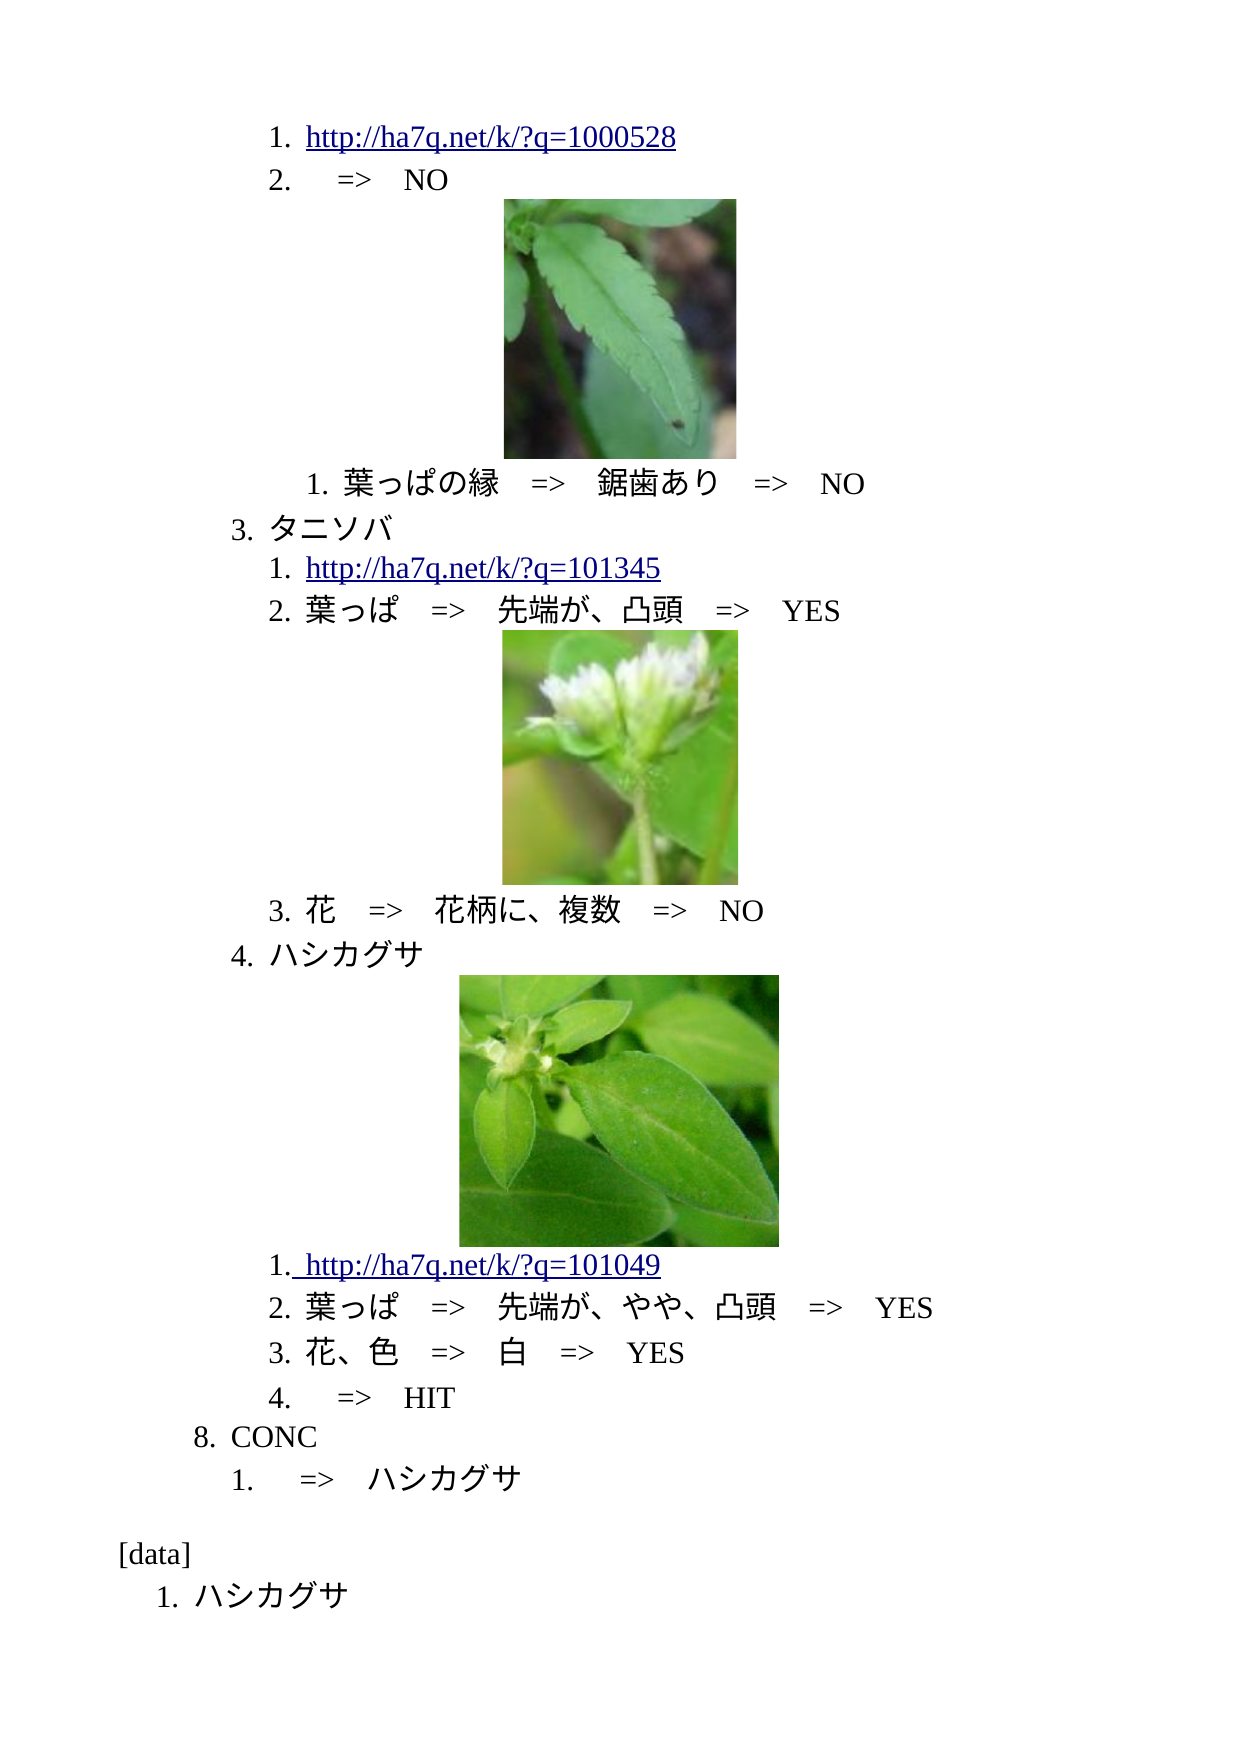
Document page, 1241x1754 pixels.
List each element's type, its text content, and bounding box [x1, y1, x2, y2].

list => NO [268, 154, 1122, 199]
list => HIT [268, 1373, 1122, 1418]
picture [459, 975, 781, 1247]
list タニソバ [231, 504, 1122, 549]
list CONC [193, 1418, 1122, 1454]
list http://ha7q.net/k/?q=1000528 [268, 118, 1122, 154]
list http://ha7q.net/k/?q=101049 [268, 975, 1122, 1282]
list 葉っぱの縁 => 鋸歯あり => NO [306, 199, 1122, 504]
picture [503, 199, 737, 459]
list ハシカグサ [231, 930, 1122, 975]
list http://ha7q.net/k/?q=101345 [268, 549, 1122, 585]
picture [502, 630, 739, 885]
list => ハシカグサ [231, 1454, 1122, 1499]
list 花、色 => 白 => YES [268, 1327, 1122, 1373]
list 葉っぱ => 先端が、やや、凸頭 => YES [268, 1282, 1122, 1327]
list 花 => 花柄に、複数 => NO [268, 630, 1122, 930]
list 葉っぱ => 先端が、凸頭 => YES [268, 585, 1122, 630]
list ハシカグサ [156, 1571, 1122, 1616]
text [data] [118, 1535, 1122, 1571]
